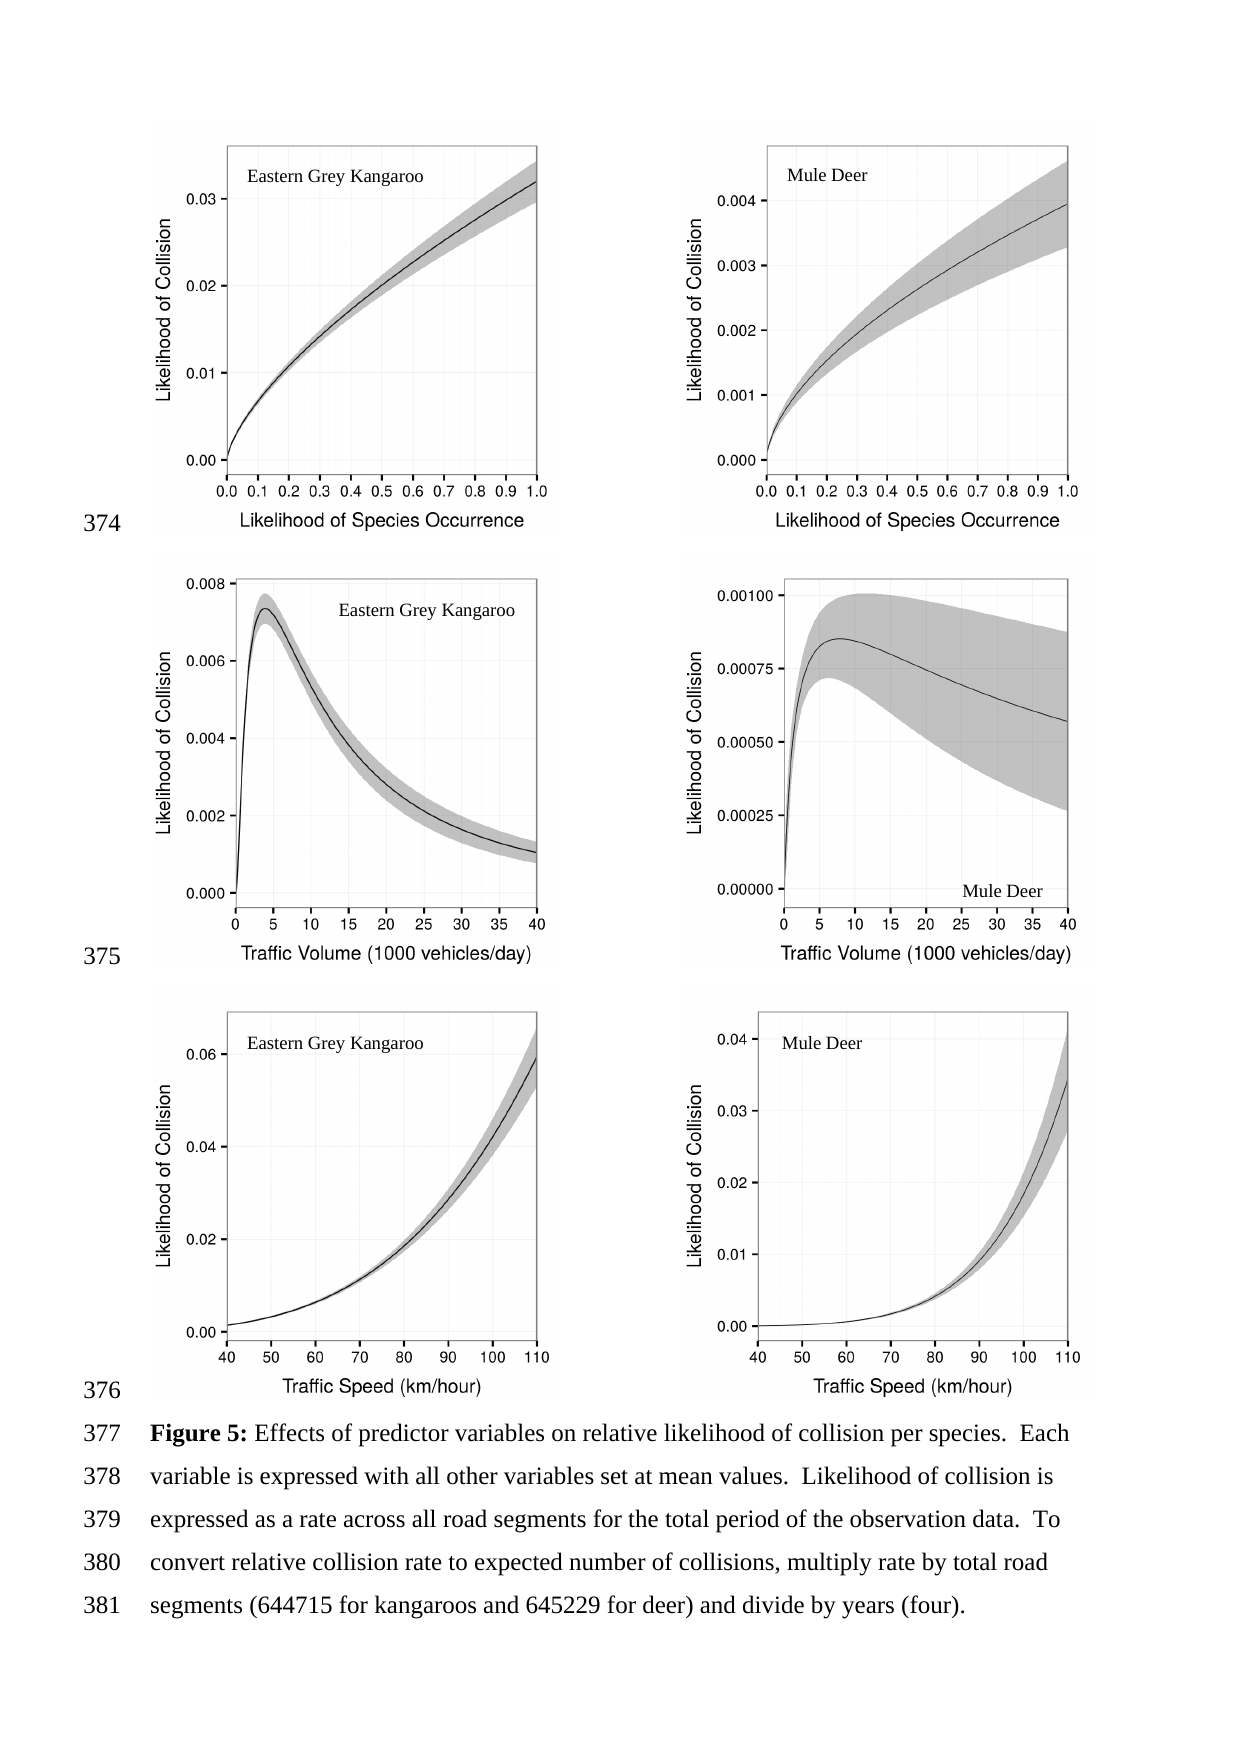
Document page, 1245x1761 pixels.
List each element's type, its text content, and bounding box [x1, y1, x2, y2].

picture [150, 984, 564, 1398]
picture [150, 551, 564, 965]
picture [150, 118, 564, 532]
picture [681, 551, 1095, 965]
picture [681, 118, 1095, 532]
text Figure 5: Effects of predictor variables on relative likelihood of collision per species. Each variable is expressed with all other variables set at mean values. Likelihood of collision is expressed as a rate across all road segments for the total period of the observation data. To convert relative collision rate to expected number of collisions, multiply rate by total road segments (644715 for kangaroos and 645229 for deer) and divide by years (four). [150, 1418, 1095, 1619]
picture [681, 984, 1095, 1398]
